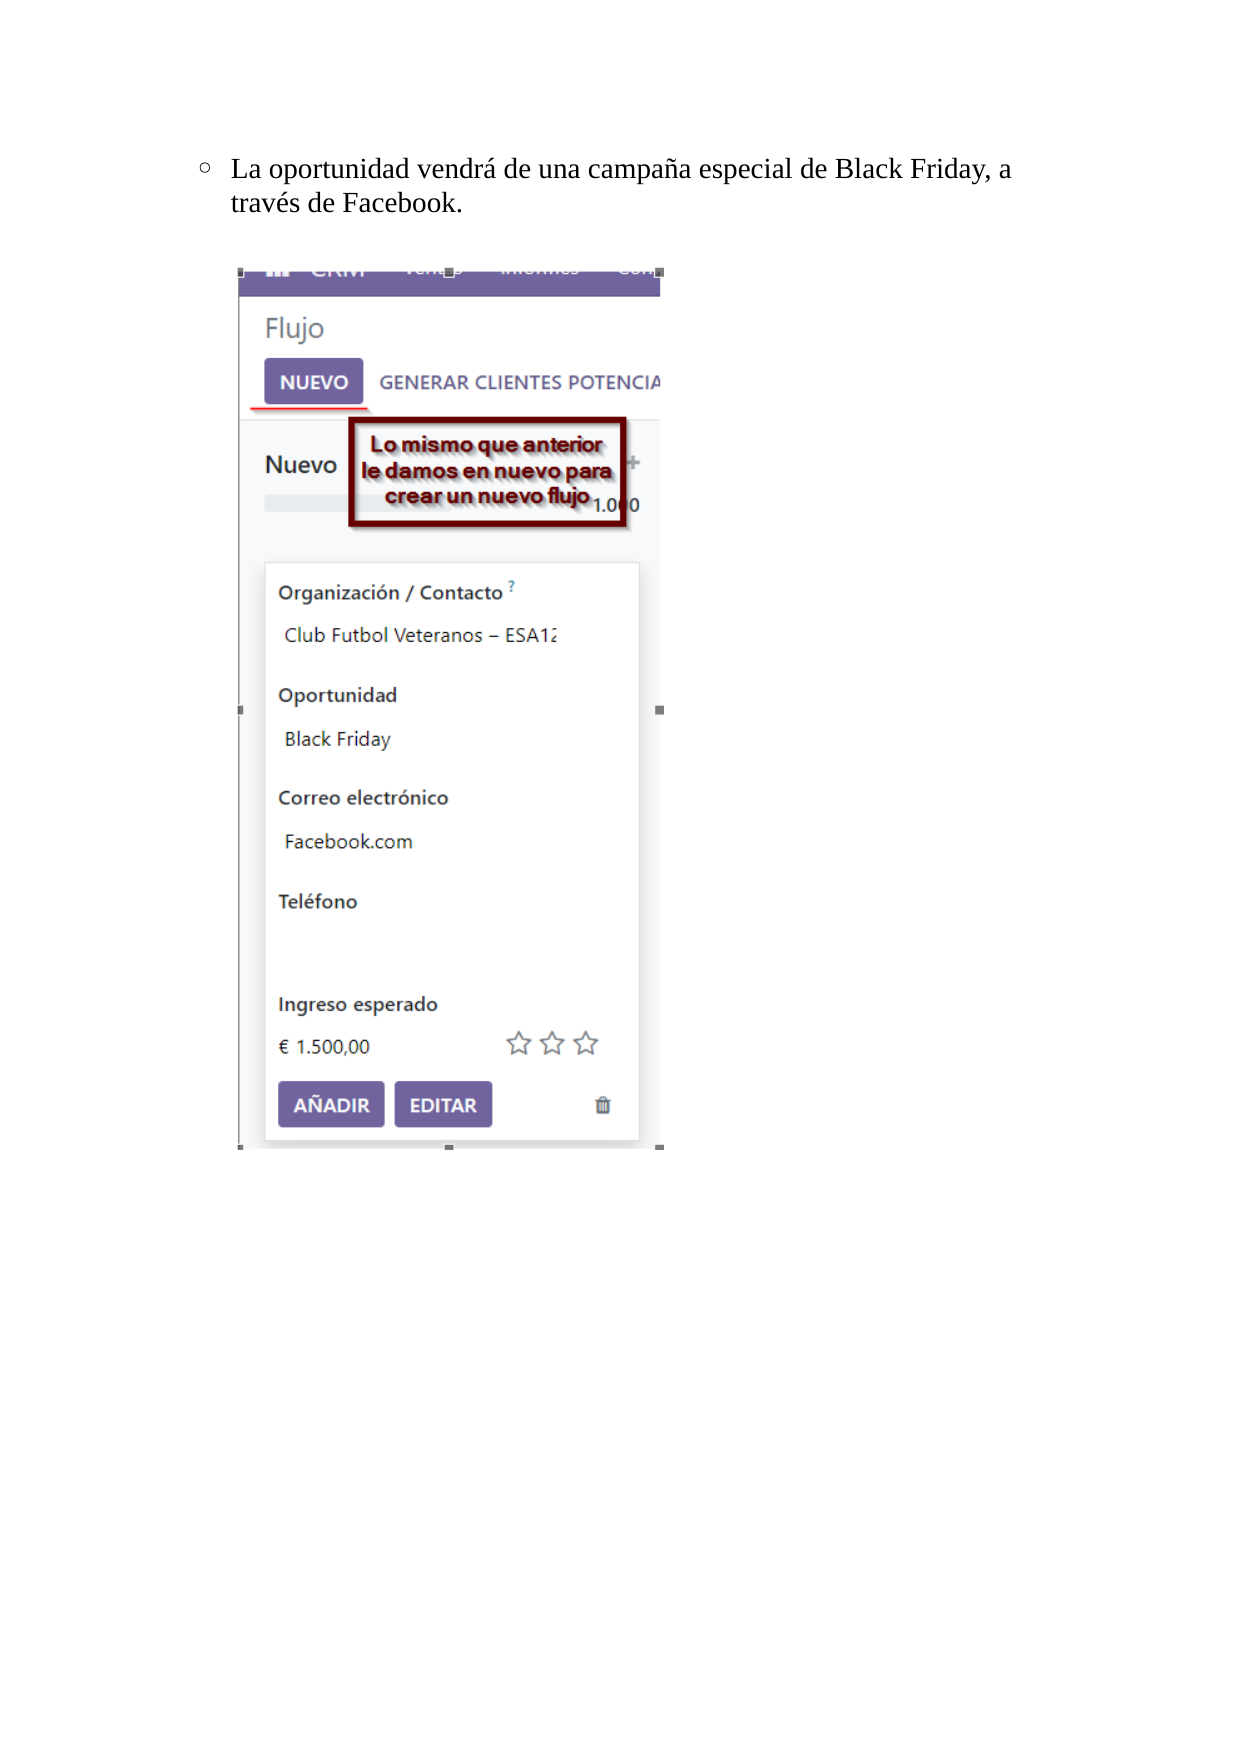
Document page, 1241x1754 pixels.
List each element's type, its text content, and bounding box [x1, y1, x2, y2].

list través de Facebook. [193, 185, 1122, 219]
list La oportunidad vendrá de una campaña especial de Black Friday, a [193, 152, 1122, 185]
picture [237, 263, 664, 1150]
